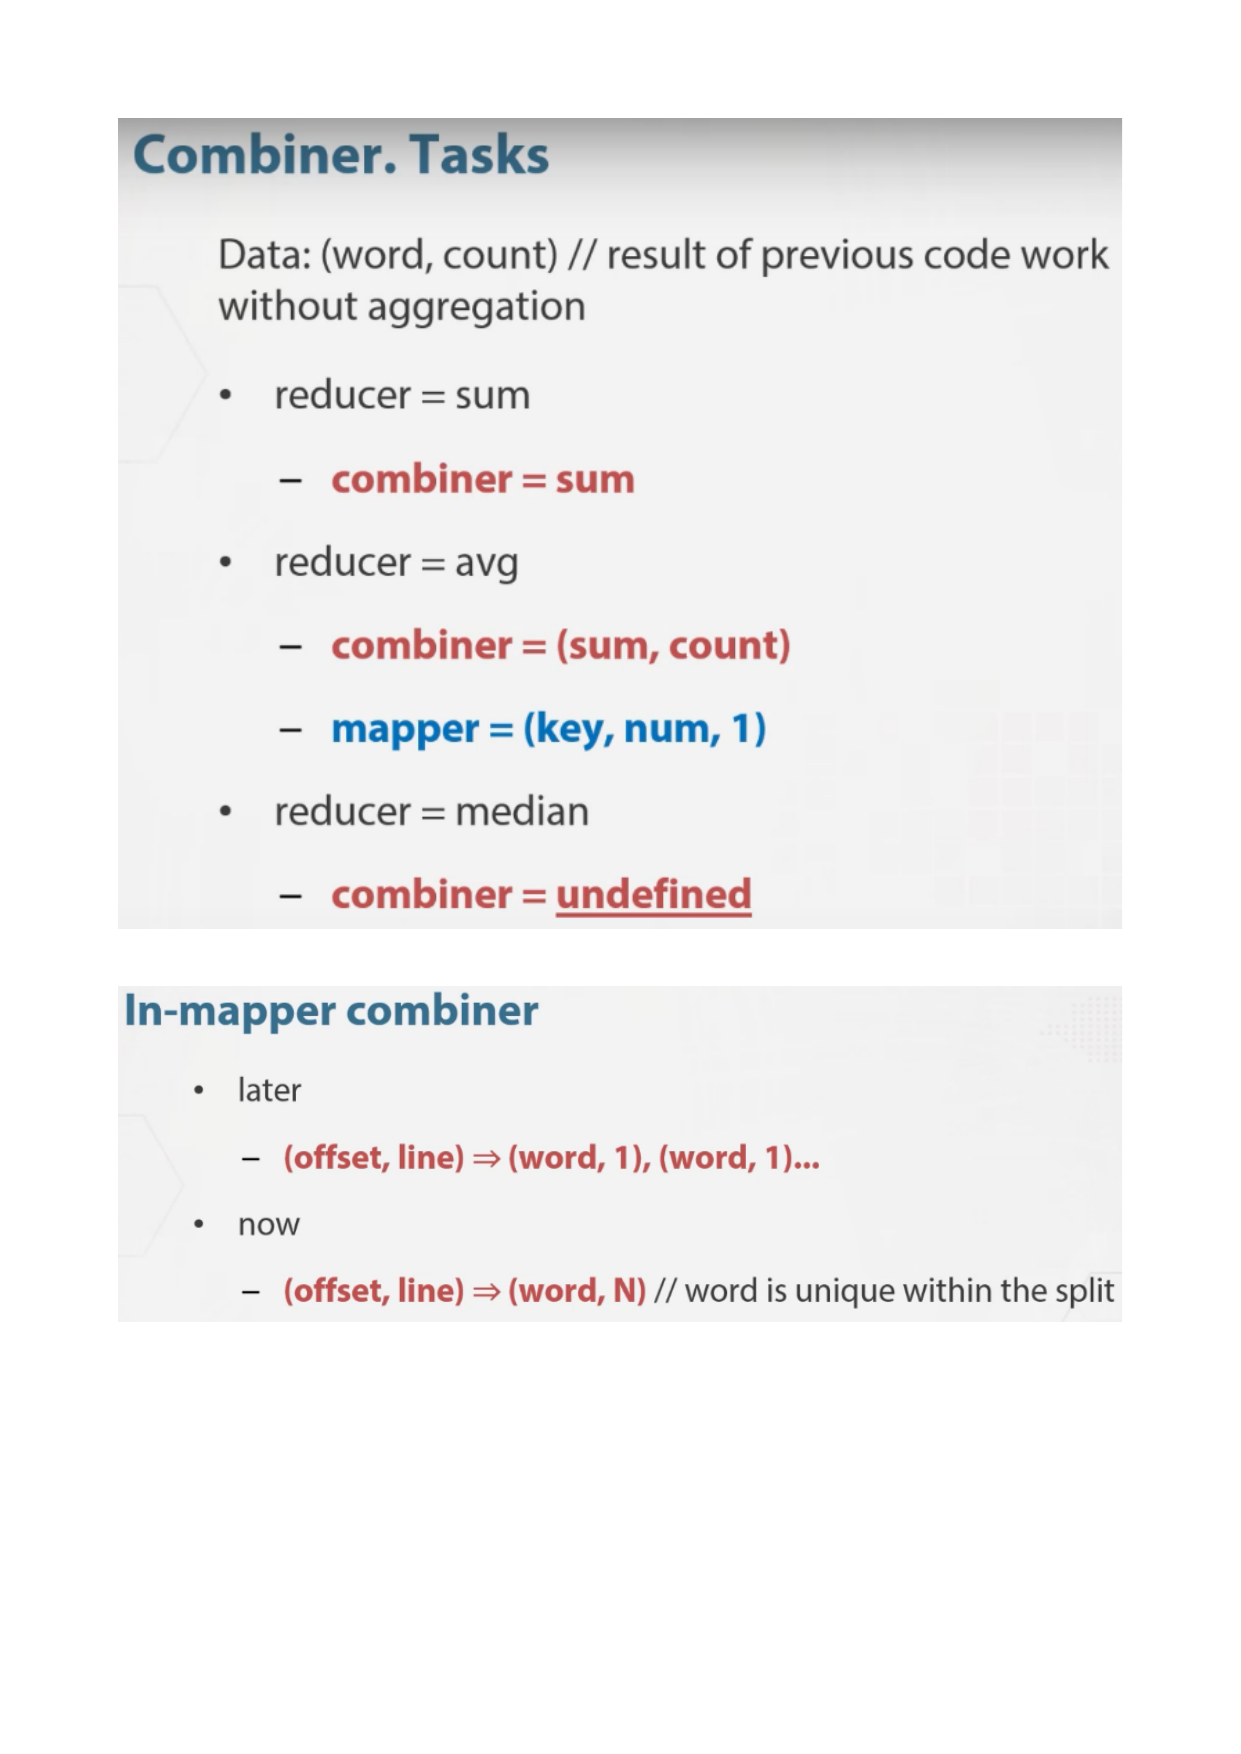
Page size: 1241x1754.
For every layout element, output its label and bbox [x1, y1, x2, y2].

picture [118, 986, 1123, 1322]
picture [118, 118, 1123, 929]
